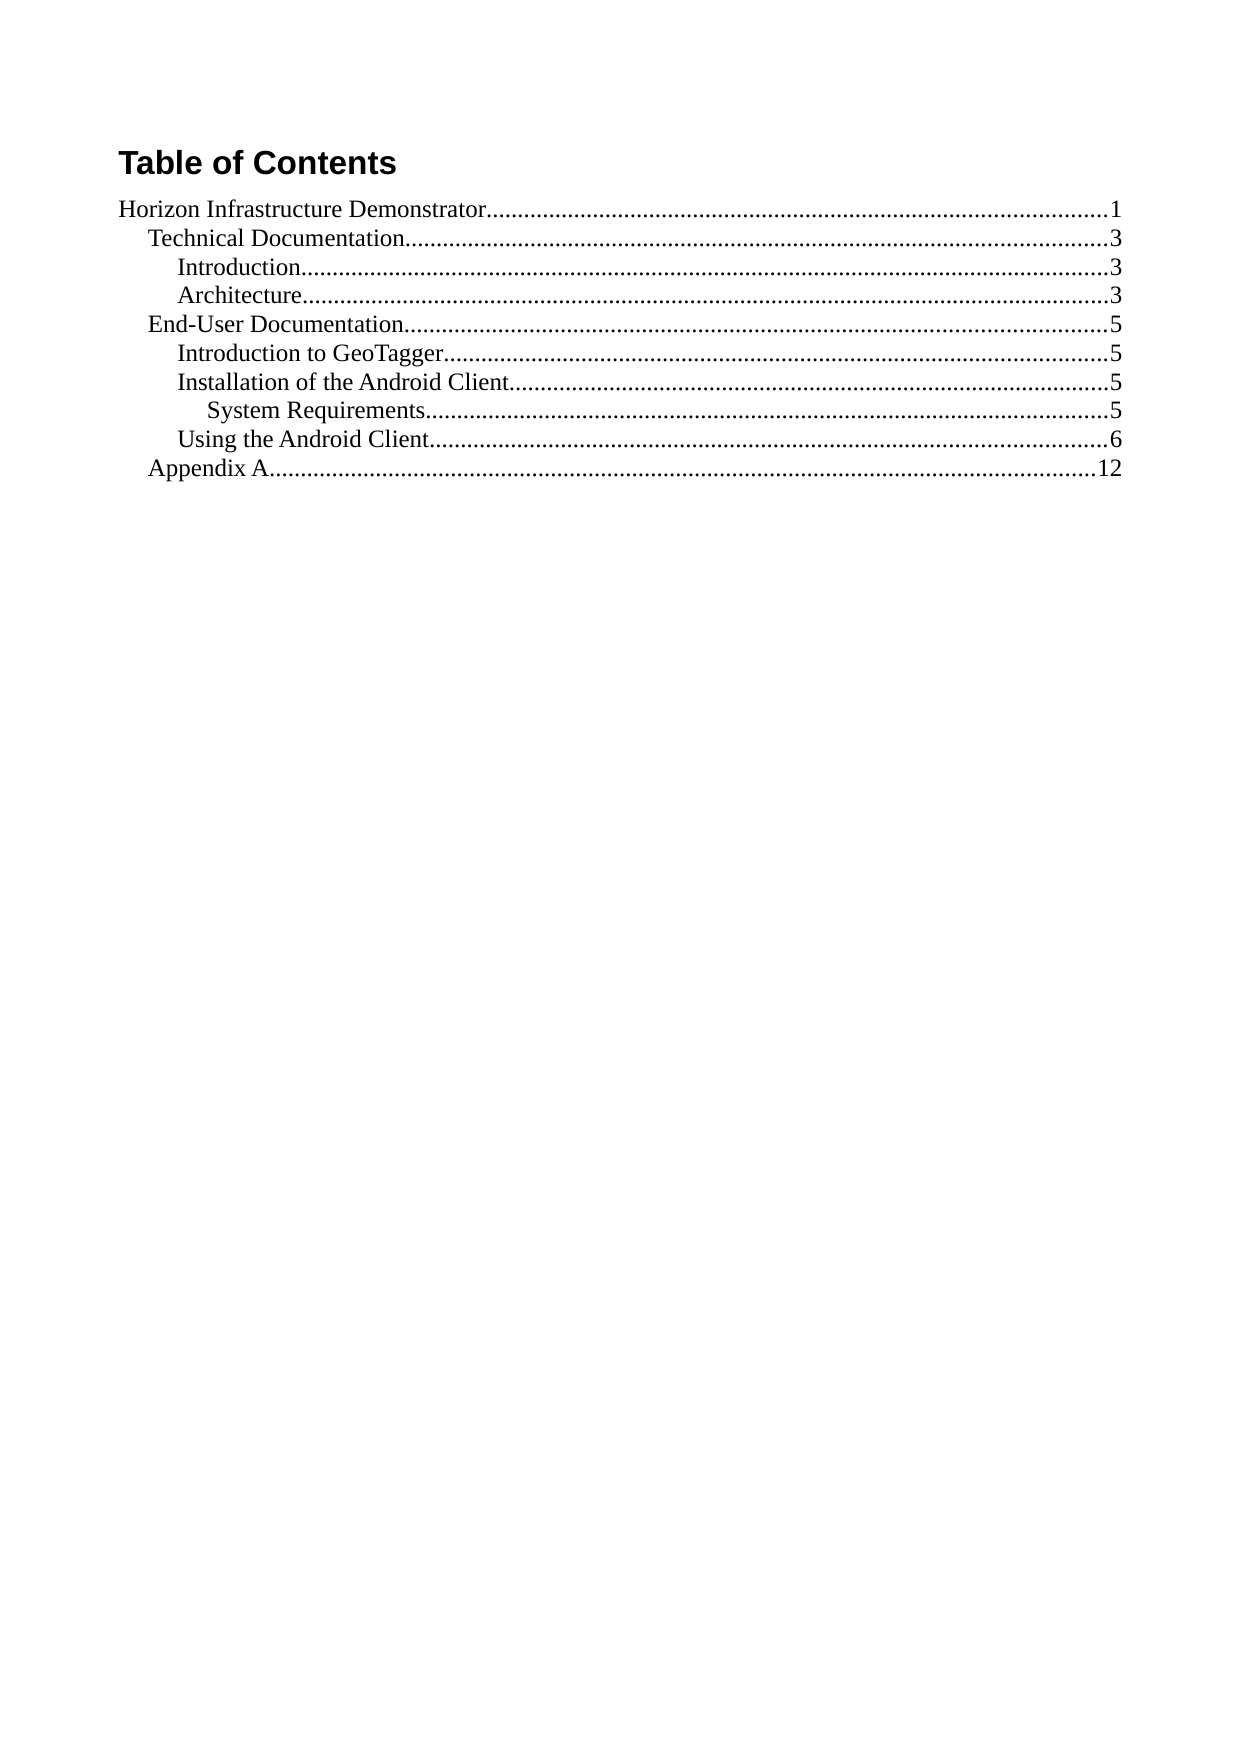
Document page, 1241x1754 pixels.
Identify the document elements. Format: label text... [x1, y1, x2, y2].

subtitle Table of Contents [118, 143, 1122, 182]
text Using the Android Client 6 [177, 424, 1122, 453]
text Horizon Infrastructure Demonstrator 1 [118, 194, 1122, 223]
text Technical Documentation 3 [148, 223, 1122, 252]
text Introduction 3 [177, 252, 1122, 280]
text Introduction to GeoTagger 5 [177, 338, 1122, 367]
text End-User Documentation 5 [148, 309, 1122, 338]
text Appendix A 12 [148, 453, 1122, 482]
text Installation of the Android Client 5 [177, 367, 1122, 395]
text Architecture 3 [177, 280, 1122, 309]
text System Requirements 5 [207, 395, 1122, 424]
